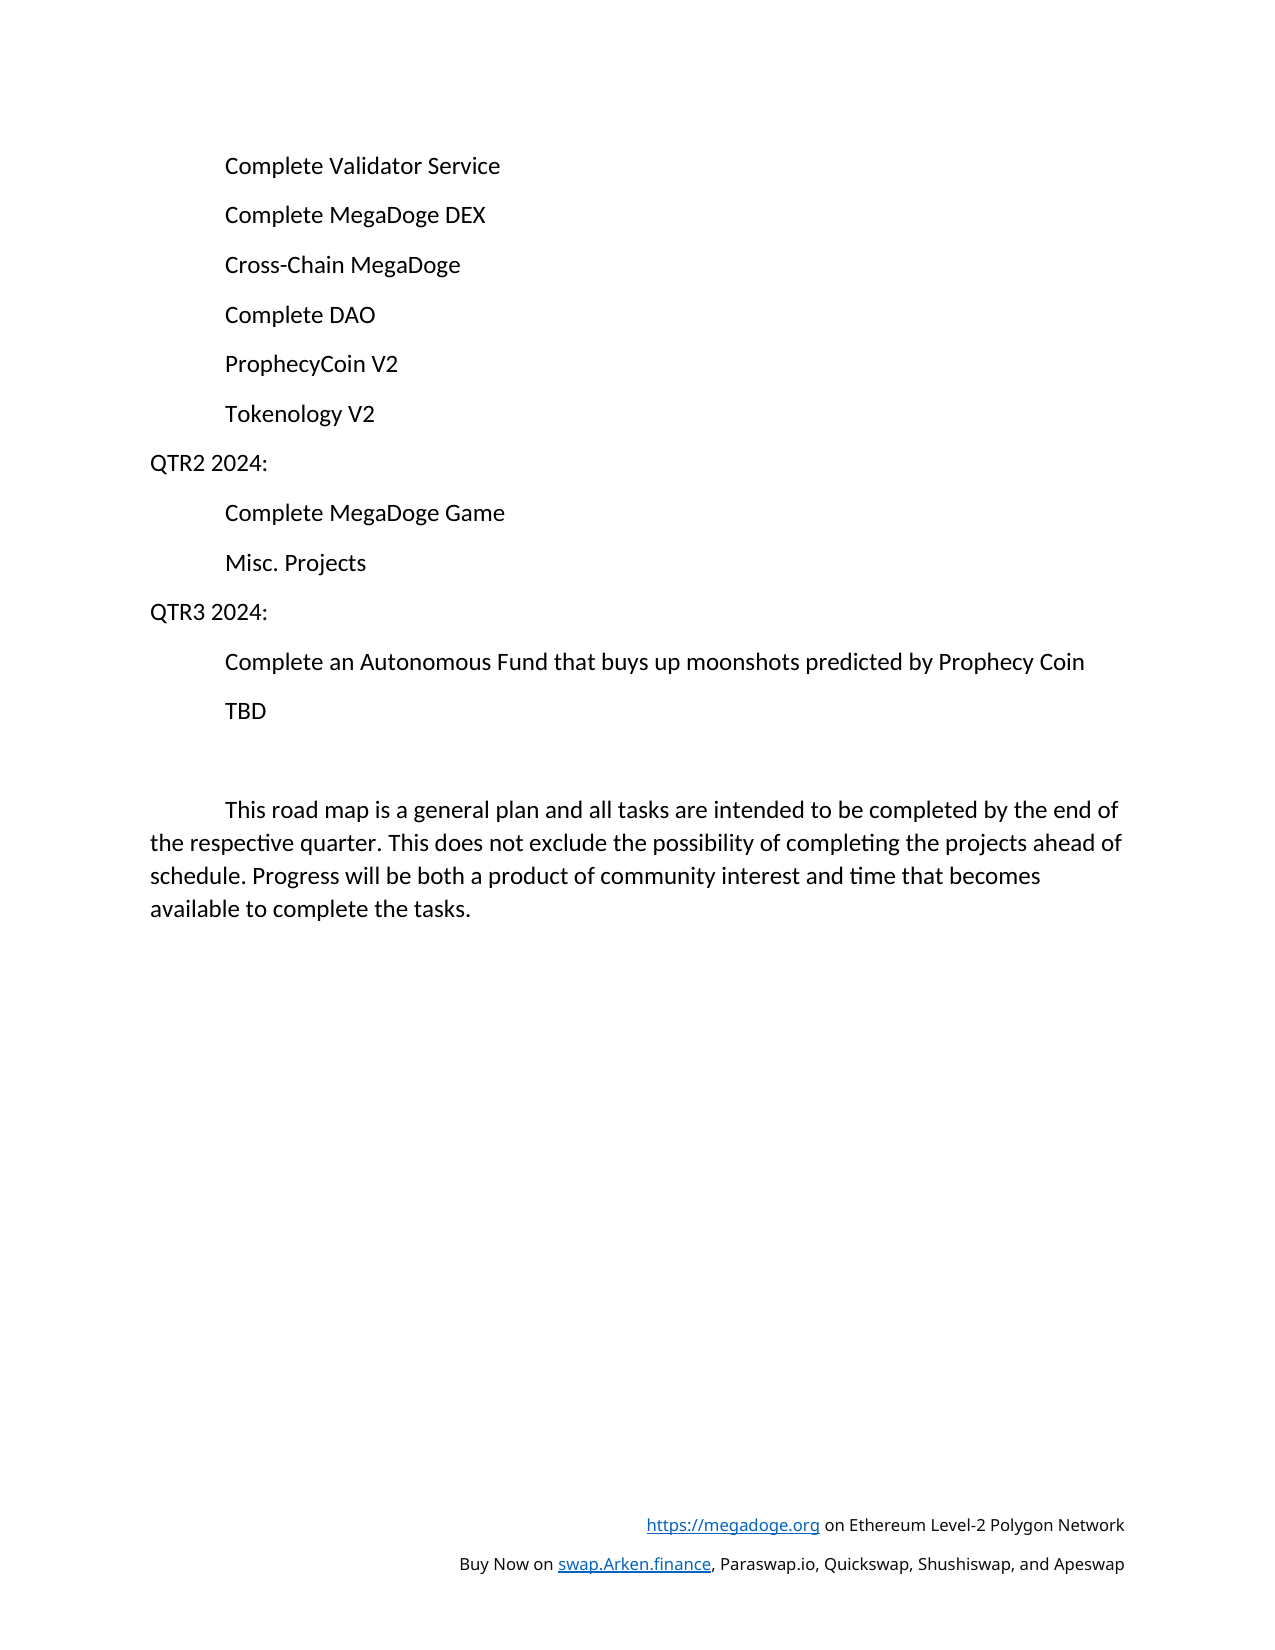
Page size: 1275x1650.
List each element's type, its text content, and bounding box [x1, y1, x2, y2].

text ProphecyCoin V2 [150, 348, 1125, 379]
text Misc. Projects [150, 547, 1125, 577]
text QTR2 2024: [150, 447, 1125, 478]
text Complete DAO [150, 299, 1125, 329]
text This road map is a general plan and all tasks are intended to be completed by the end of the respective quarter. This does not exclude the possibility of completing the projects ahead of schedule. Progress will be both a product of community interest and time that becomes available to complete the tasks. [150, 794, 1125, 924]
text QTR3 2024: [150, 596, 1125, 627]
text TBD [150, 695, 1125, 726]
text Tokenology V2 [150, 398, 1125, 428]
text Complete MegaDoge DEX [150, 199, 1125, 230]
text Complete Validator Service [150, 150, 1125, 181]
text Complete an Autonomous Fund that buys up moonshots predicted by Prophecy Coin [150, 646, 1125, 676]
text Cross-Chain MegaDoge [150, 249, 1125, 280]
text Complete MegaDoge Game [150, 497, 1125, 528]
